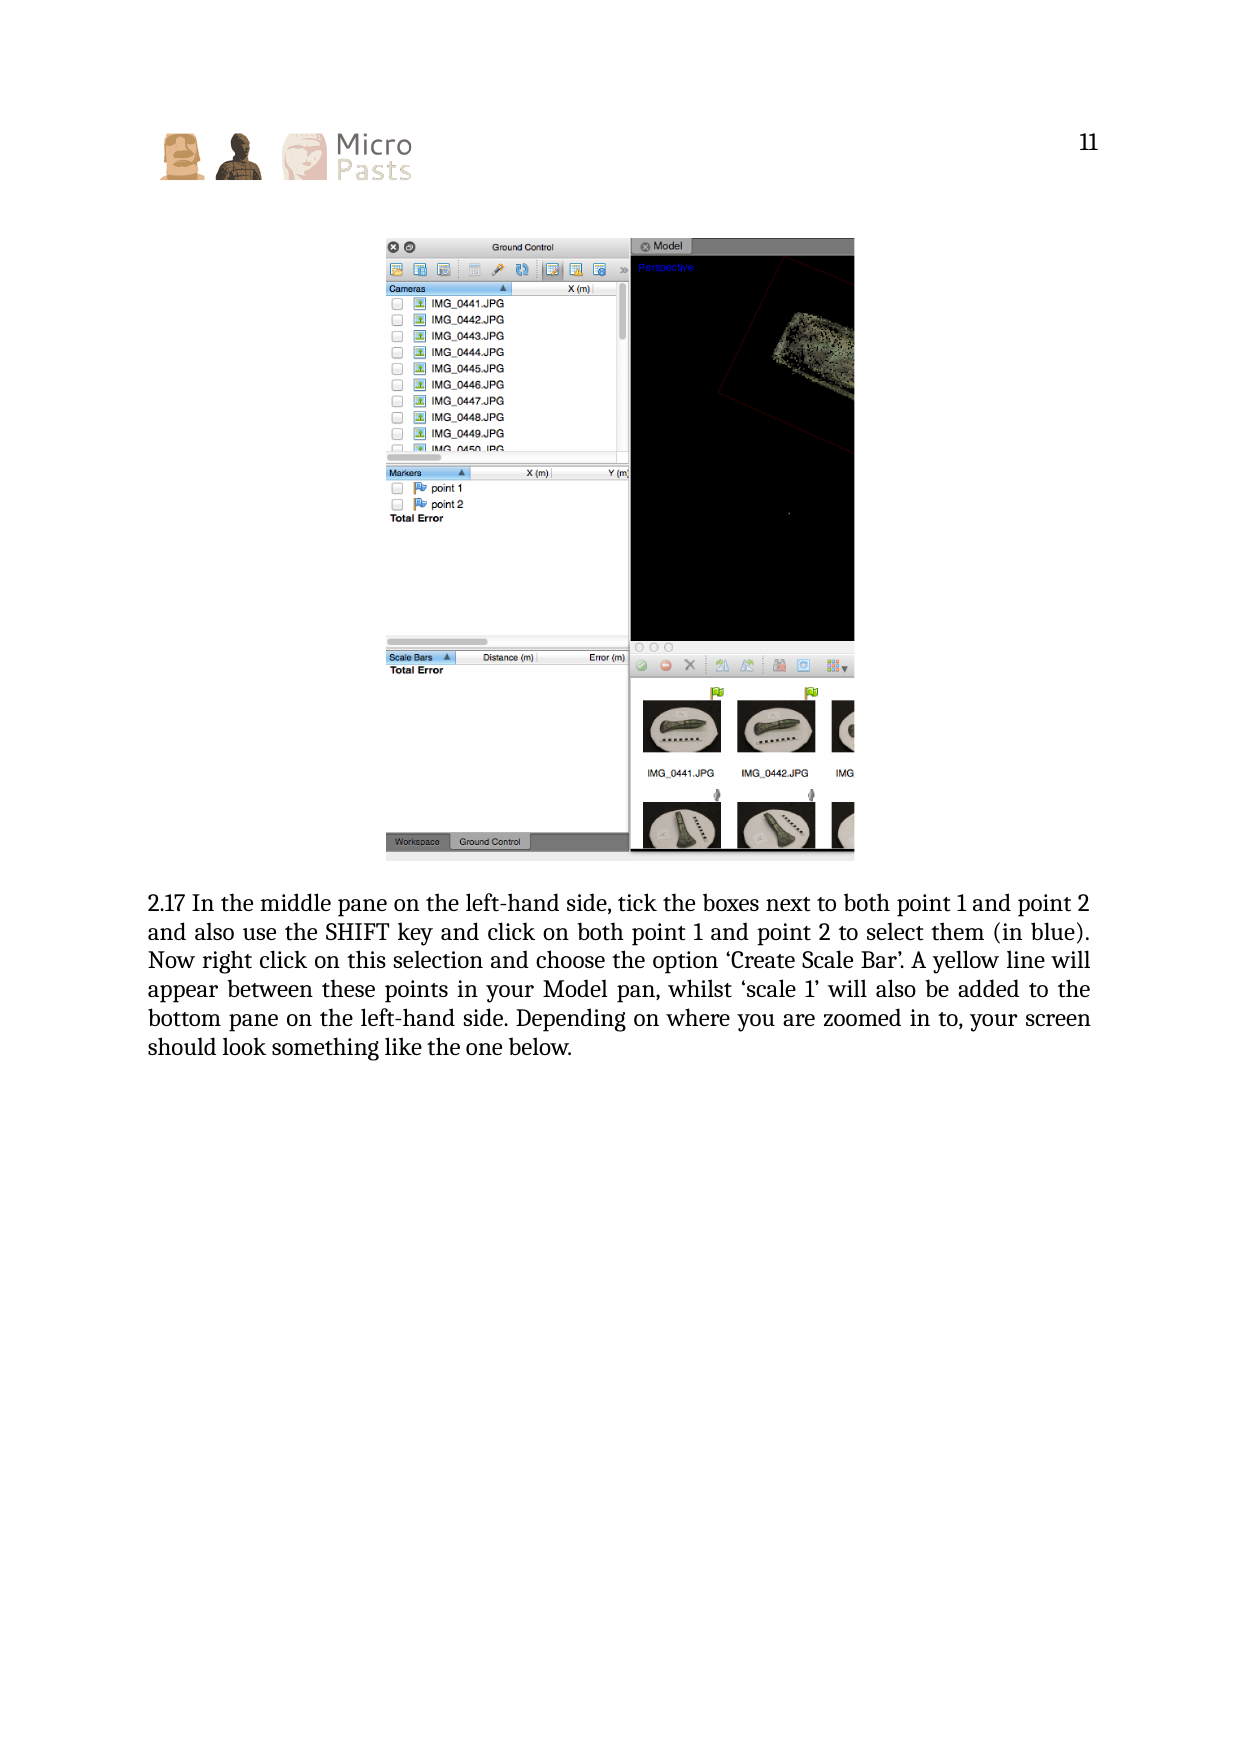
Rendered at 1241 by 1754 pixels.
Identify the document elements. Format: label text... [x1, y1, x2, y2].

text 2.17 In the middle pane on the left-hand side, tick the boxes next to both point 1 and point 2 and also use the SHIFT key and click on both point 1 and point 2 to select them (in blue). Now right click on this selection and choose the option ‘Create Scale Bar’. A yellow line will appear between these points in your Model pan, whilst ‘scale 1’ will also be added to the bottom pane on the left-hand side. Depending on where you are zoomed in to, your screen should look something like the one below. [148, 889, 1092, 1061]
picture [147, 131, 423, 182]
picture [386, 238, 855, 861]
